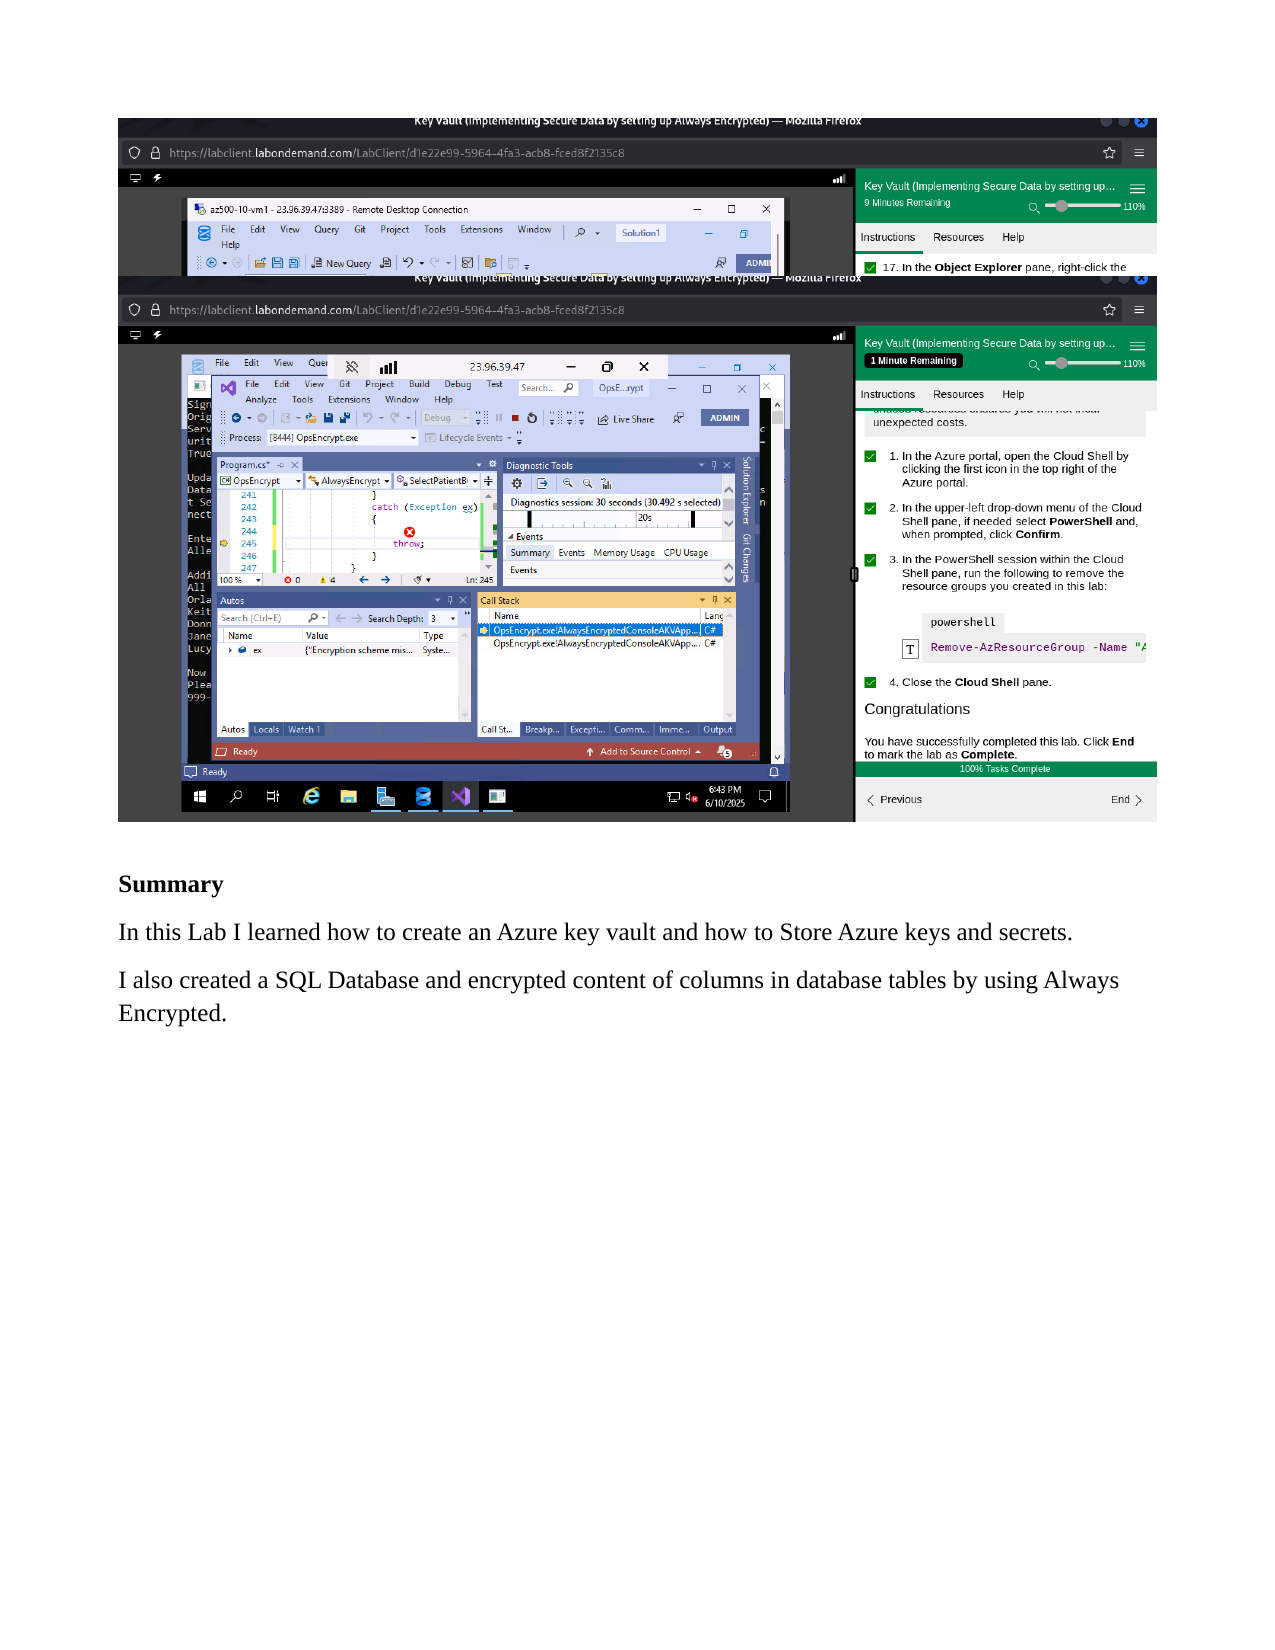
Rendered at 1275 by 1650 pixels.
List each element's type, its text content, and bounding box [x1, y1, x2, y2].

text Summary [118, 869, 1157, 898]
text In this Lab I learned how to create an Azure key vault and how to Store Azure keys and secrets. [118, 917, 1157, 946]
text I also created a SQL Database and encrypted content of columns in database tables by using Always Encrypted. [118, 965, 1157, 1027]
picture [118, 118, 1157, 822]
